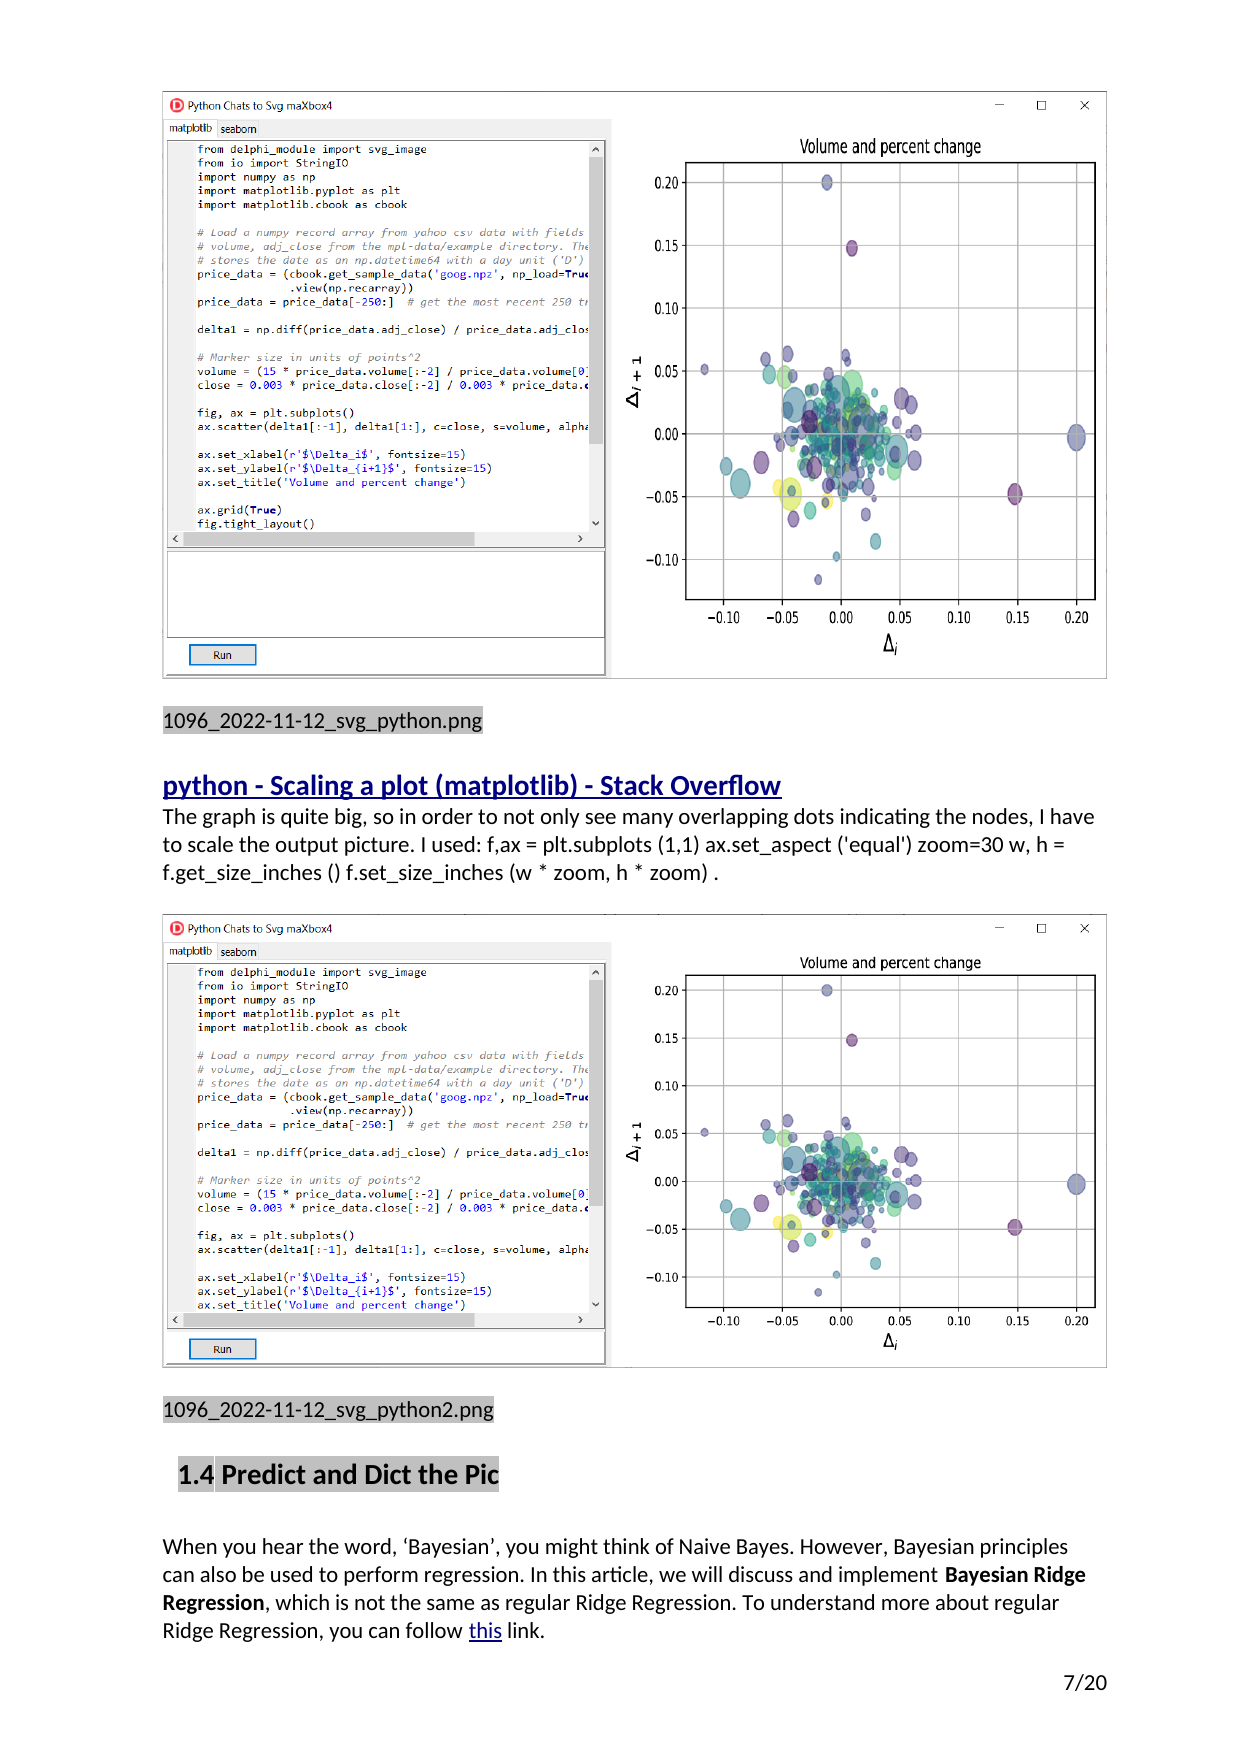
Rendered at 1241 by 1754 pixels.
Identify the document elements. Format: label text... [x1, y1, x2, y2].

text 1096_2022-11-12_svg_python2.png [162, 1396, 1107, 1423]
picture [162, 91, 1107, 679]
picture [162, 914, 1107, 1368]
subtitle Predict and Dict the Pic [215, 1456, 1107, 1492]
text The graph is quite big, so in order to not only see many overlapping dots indicating the nodes, I have to scale the output picture. I used: f,ax = plt.subplots (1,1) ax.set_aspect ('equal') zoom=30 w, h = f.get_size_inches () f.set_size_inches (w * zoom, h * zoom) . [162, 802, 1107, 886]
text When you hear the word, ‘Bayesian’, you might think of Naive Bayes. However, Bayesian principles can also be used to perform regression. In this article, we will discuss and implement Bayesian Ridge Regression, which is not the same as regular Ridge Regression. To understand more about regular Ridge Regression, you can follow this link. [162, 1532, 1107, 1644]
subtitle python - Scaling a plot (matplotlib) - Stack Overflow [162, 767, 1107, 802]
text 1096_2022-11-12_svg_python.png [162, 706, 1107, 734]
